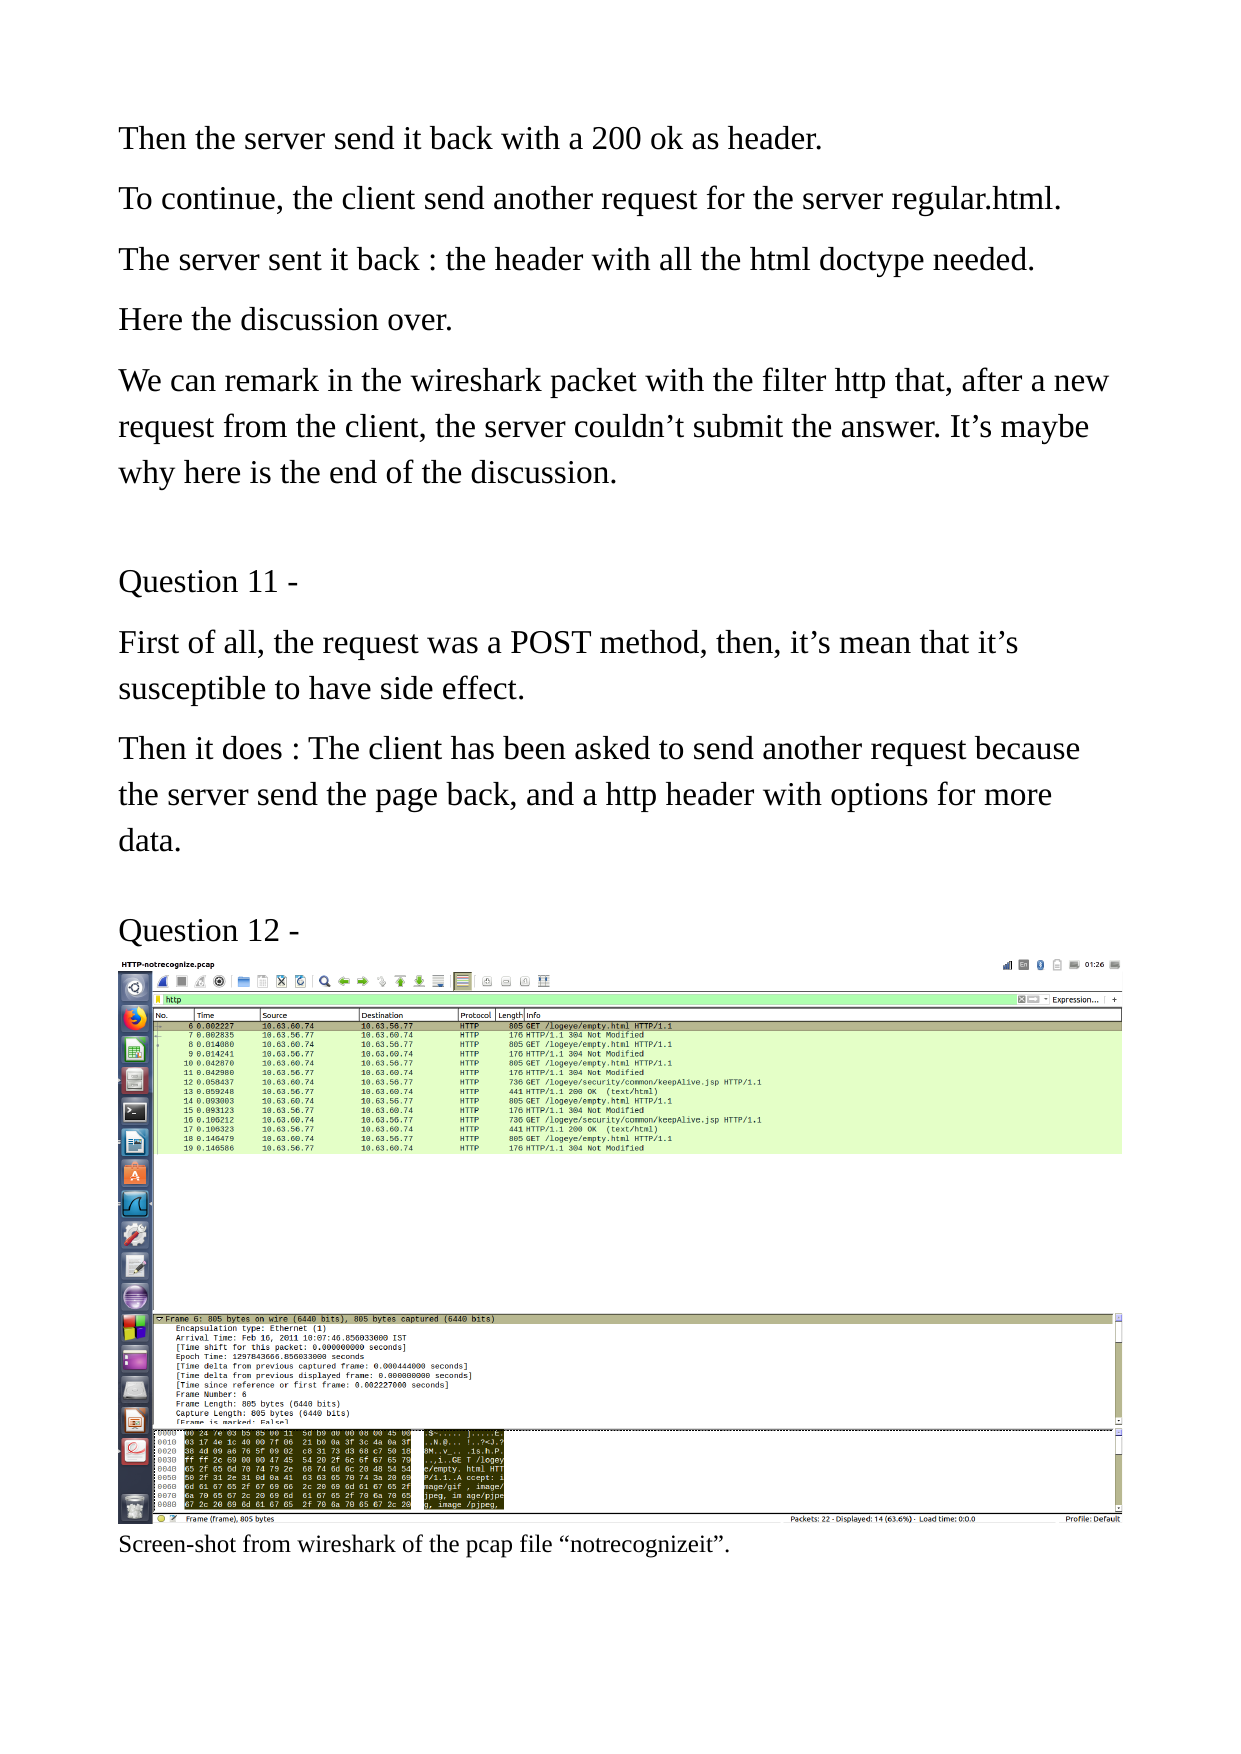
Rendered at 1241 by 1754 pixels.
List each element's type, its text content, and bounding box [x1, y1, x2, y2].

text We can remark in the wireshark packet with the filter http that, after a new request from the client, the server couldn’t submit the answer. It’s maybe why here is the end of the discussion. [118, 360, 1122, 490]
picture [118, 958, 1123, 1524]
text Screen-shot from wireshark of the pcap file “notrecognizeit”. [118, 1524, 1122, 1558]
text To continue, the client send another request for the server regular.html. [118, 179, 1122, 217]
text Then it does : The client has been asked to send another request because the server send the page back, and a http header with options for more data. [118, 729, 1122, 859]
text [118, 948, 1122, 958]
text Question 12 - [118, 910, 1122, 948]
text First of all, the request was a POST method, then, it’s mean that it’s susceptible to have side effect. [118, 622, 1122, 706]
text Question 11 - [118, 562, 1122, 600]
text Here the discussion over. [118, 300, 1122, 338]
text Then the server send it back with a 200 ok as header. [118, 118, 1122, 156]
text The server sent it back : the header with all the html doctype needed. [118, 239, 1122, 277]
